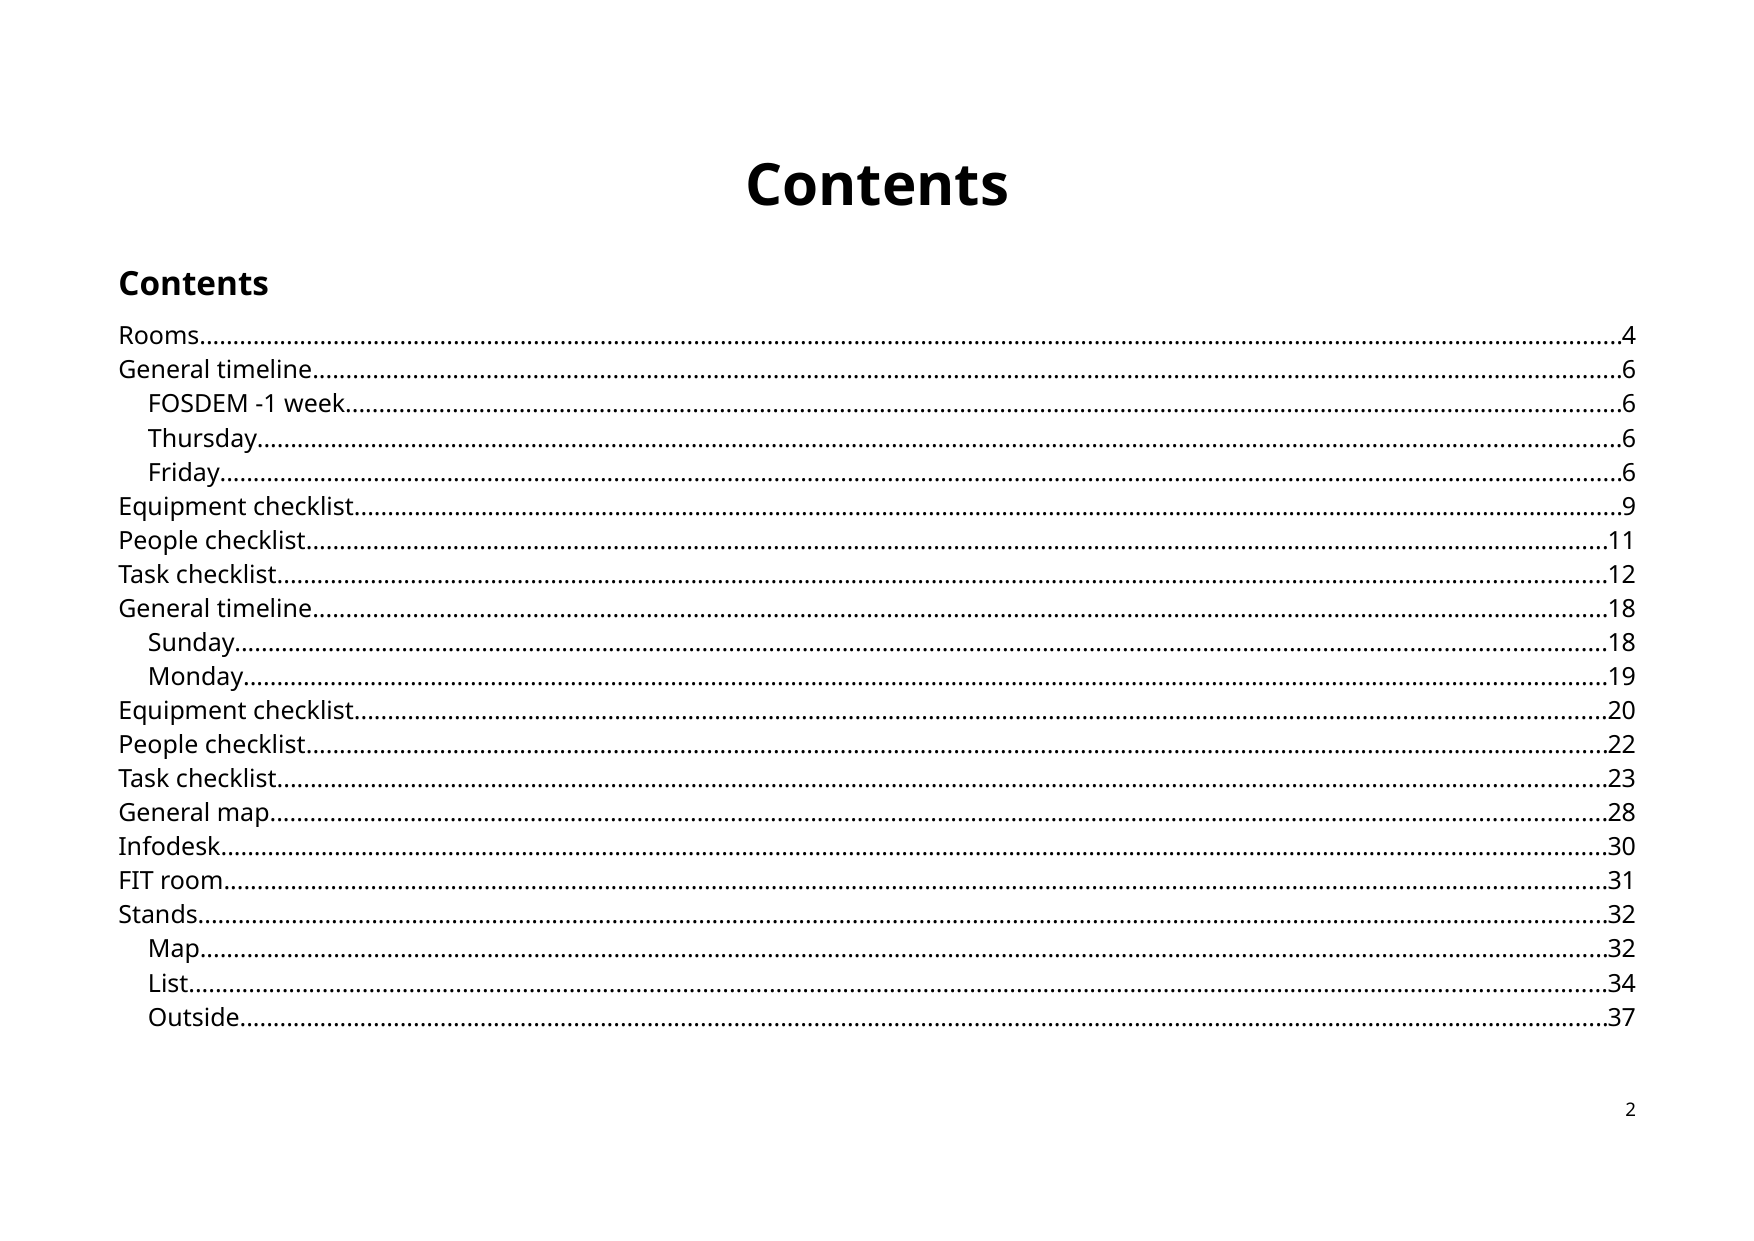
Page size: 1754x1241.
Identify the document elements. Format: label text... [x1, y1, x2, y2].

text Task checklist 23 [118, 761, 1636, 795]
text List 34 [148, 965, 1636, 999]
text Rooms 4 [118, 318, 1636, 352]
text General timeline 6 [118, 352, 1636, 386]
title Contents [118, 143, 1636, 223]
text Map 32 [148, 931, 1636, 965]
text Sunday 18 [148, 624, 1636, 659]
text FIT room 31 [118, 863, 1636, 897]
text Equipment checklist 20 [118, 693, 1636, 727]
text General timeline 18 [118, 591, 1636, 624]
text Monday 19 [148, 659, 1636, 693]
text FOSDEM -1 week 6 [148, 386, 1636, 420]
text Outside 37 [148, 999, 1636, 1033]
text People checklist 22 [118, 727, 1636, 761]
text Thursday 6 [148, 420, 1636, 454]
text Infodesk 30 [118, 829, 1636, 863]
text Stands 32 [118, 897, 1636, 931]
text Task checklist 12 [118, 556, 1636, 591]
text Friday 6 [148, 454, 1636, 488]
text General map 28 [118, 795, 1636, 829]
subtitle Contents [118, 260, 1636, 306]
text People checklist 11 [118, 522, 1636, 556]
text Equipment checklist 9 [118, 488, 1636, 522]
